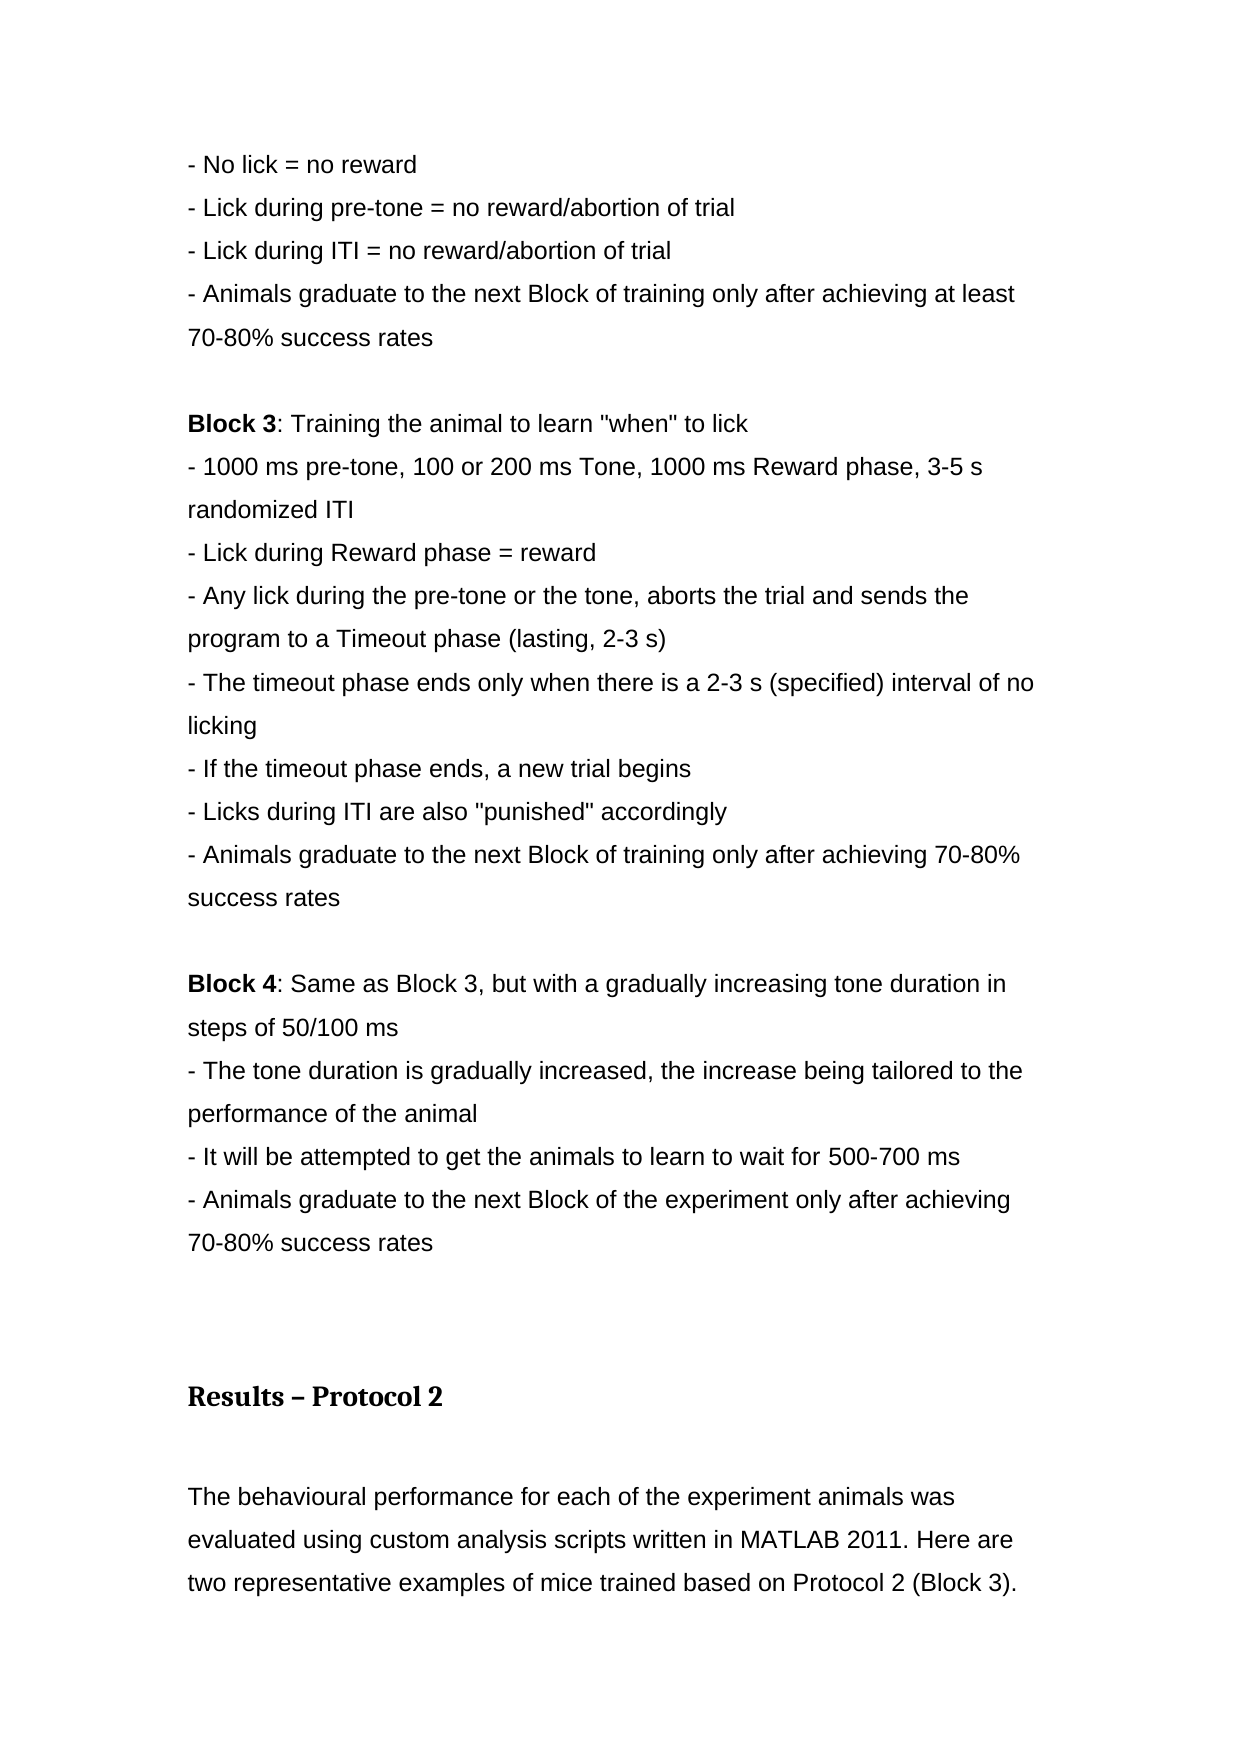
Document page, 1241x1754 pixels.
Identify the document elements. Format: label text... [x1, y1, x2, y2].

text - Licks during ITI are also "punished" accordingly [187, 797, 1053, 826]
text - Lick during ITI = no reward/abortion of trial [187, 236, 1053, 265]
text - It will be attempted to get the animals to learn to wait for 500-700 ms [187, 1142, 1053, 1171]
text - Animals graduate to the next Block of training only after achieving 70-80% success rates [187, 840, 1053, 912]
text - The timeout phase ends only when there is a 2-3 s (specified) interval of no licking [187, 667, 1053, 739]
text Block 3: Training the animal to learn "when" to lick [187, 409, 1053, 437]
subtitle Results – Protocol 2 [187, 1380, 1053, 1413]
text - No lick = no reward [187, 150, 1053, 179]
text - Animals graduate to the next Block of the experiment only after achieving 70-80% success rates [187, 1185, 1053, 1257]
text - If the timeout phase ends, a new trial begins [187, 754, 1053, 782]
text The behavioural performance for each of the experiment animals was evaluated using custom analysis scripts written in MATLAB 2011. Here are two representative examples of mice trained based on Protocol 2 (Block 3). [187, 1482, 1053, 1597]
text - Lick during pre-tone = no reward/abortion of trial [187, 193, 1053, 222]
text - Any lick during the pre-tone or the tone, aborts the trial and sends the program to a Timeout phase (lasting, 2-3 s) [187, 581, 1053, 653]
text Block 4: Same as Block 3, but with a gradually increasing tone duration in steps of 50/100 ms [187, 969, 1053, 1041]
text - Animals graduate to the next Block of training only after achieving at least 70-80% success rates [187, 279, 1053, 351]
text - 1000 ms pre-tone, 100 or 200 ms Tone, 1000 ms Reward phase, 3-5 s randomized ITI [187, 452, 1053, 524]
text - Lick during Reward phase = reward [187, 538, 1053, 567]
text - The tone duration is gradually increased, the increase being tailored to the performance of the animal [187, 1056, 1053, 1127]
